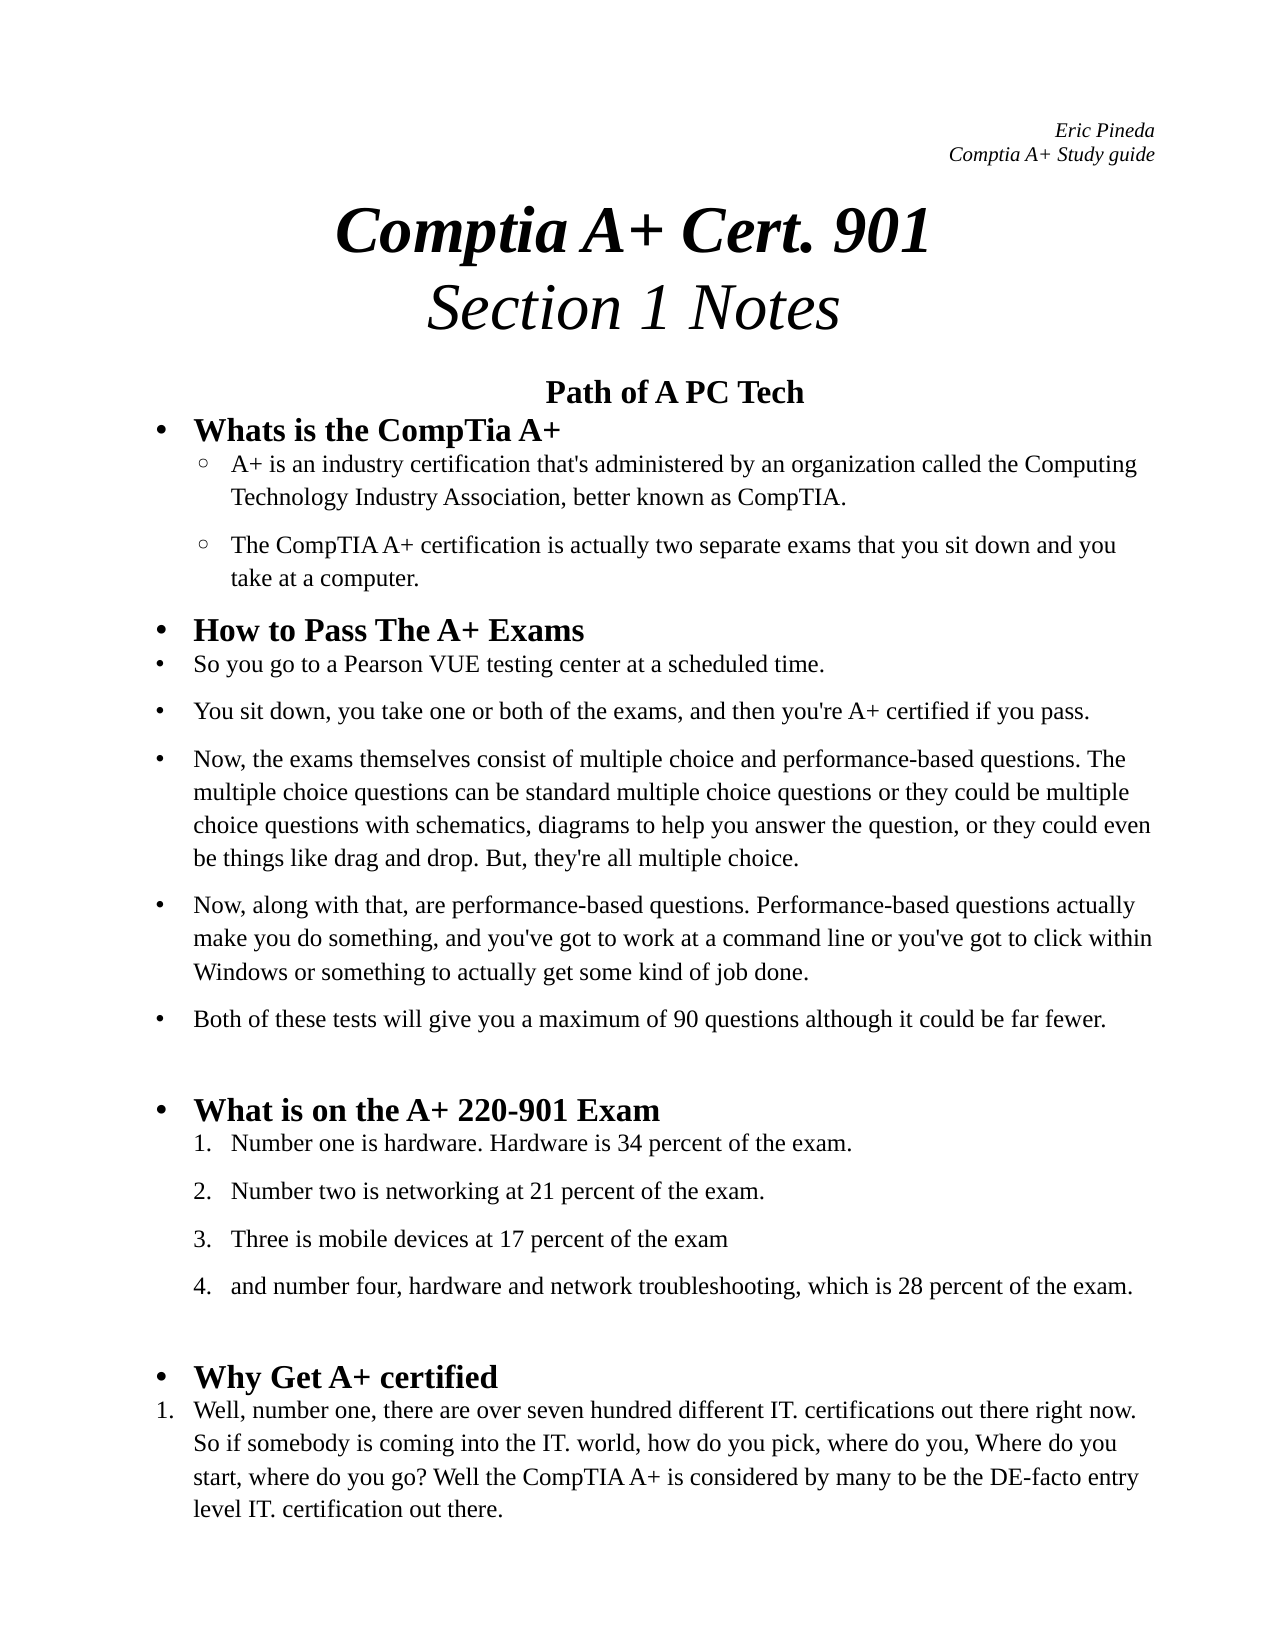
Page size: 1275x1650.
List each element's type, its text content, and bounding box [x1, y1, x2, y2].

list Comptia A+ Study guide [156, 142, 1157, 166]
text Comptia A+ Cert. 901 [118, 190, 1157, 267]
list The CompTIA A+ certification is actually two separate exams that you sit down and you take at a computer. [193, 530, 1157, 591]
list Well, number one, there are over seven hundred different IT. certifications out there right now. So if somebody is coming into the IT. world, how do you pick, where do you, Where do you start, where do you go? Well the CompTIA A+ is considered by many to be the DE-facto entry level IT. certification out there. [156, 1396, 1157, 1523]
list Now, along with that, are performance-based questions. Performance-based questions actually make you do something, and you've got to work at a command line or you've got to click within Windows or something to actually get some kind of job done. [156, 891, 1157, 985]
list and number four, hardware and network troubleshooting, which is 28 percent of the exam. [193, 1271, 1157, 1300]
text Section 1 Notes [118, 267, 1157, 344]
list Why Get A+ certified [156, 1357, 1157, 1396]
list A+ is an industry certification that's administered by an organization called the Computing Technology Industry Association, better known as CompTIA. [193, 449, 1157, 511]
list You sit down, you take one or both of the exams, and then you're A+ certified if you pass. [156, 696, 1157, 725]
list Eric Pineda [156, 118, 1157, 142]
list Path of A PC Tech [156, 372, 1157, 411]
list What is on the A+ 220-901 Exam [156, 1090, 1157, 1128]
list Number one is hardware. Hardware is 34 percent of the exam. [193, 1128, 1157, 1157]
list So you go to a Pearson VUE testing center at a scheduled time. [156, 649, 1157, 677]
list Now, the exams themselves consist of multiple choice and performance-based questions. The multiple choice questions can be standard multiple choice questions or they could be multiple choice questions with schematics, diagrams to help you answer the question, or they could even be things like drag and drop. But, they're all multiple choice. [156, 744, 1157, 872]
list Whats is the CompTia A+ [156, 411, 1157, 449]
list Number two is networking at 21 percent of the exam. [193, 1176, 1157, 1205]
list How to Pass The A+ Exams [156, 610, 1157, 649]
list Three is mobile devices at 17 percent of the exam [193, 1224, 1157, 1252]
list Both of these tests will give you a maximum of 90 questions although it could be far fewer. [156, 1004, 1157, 1033]
